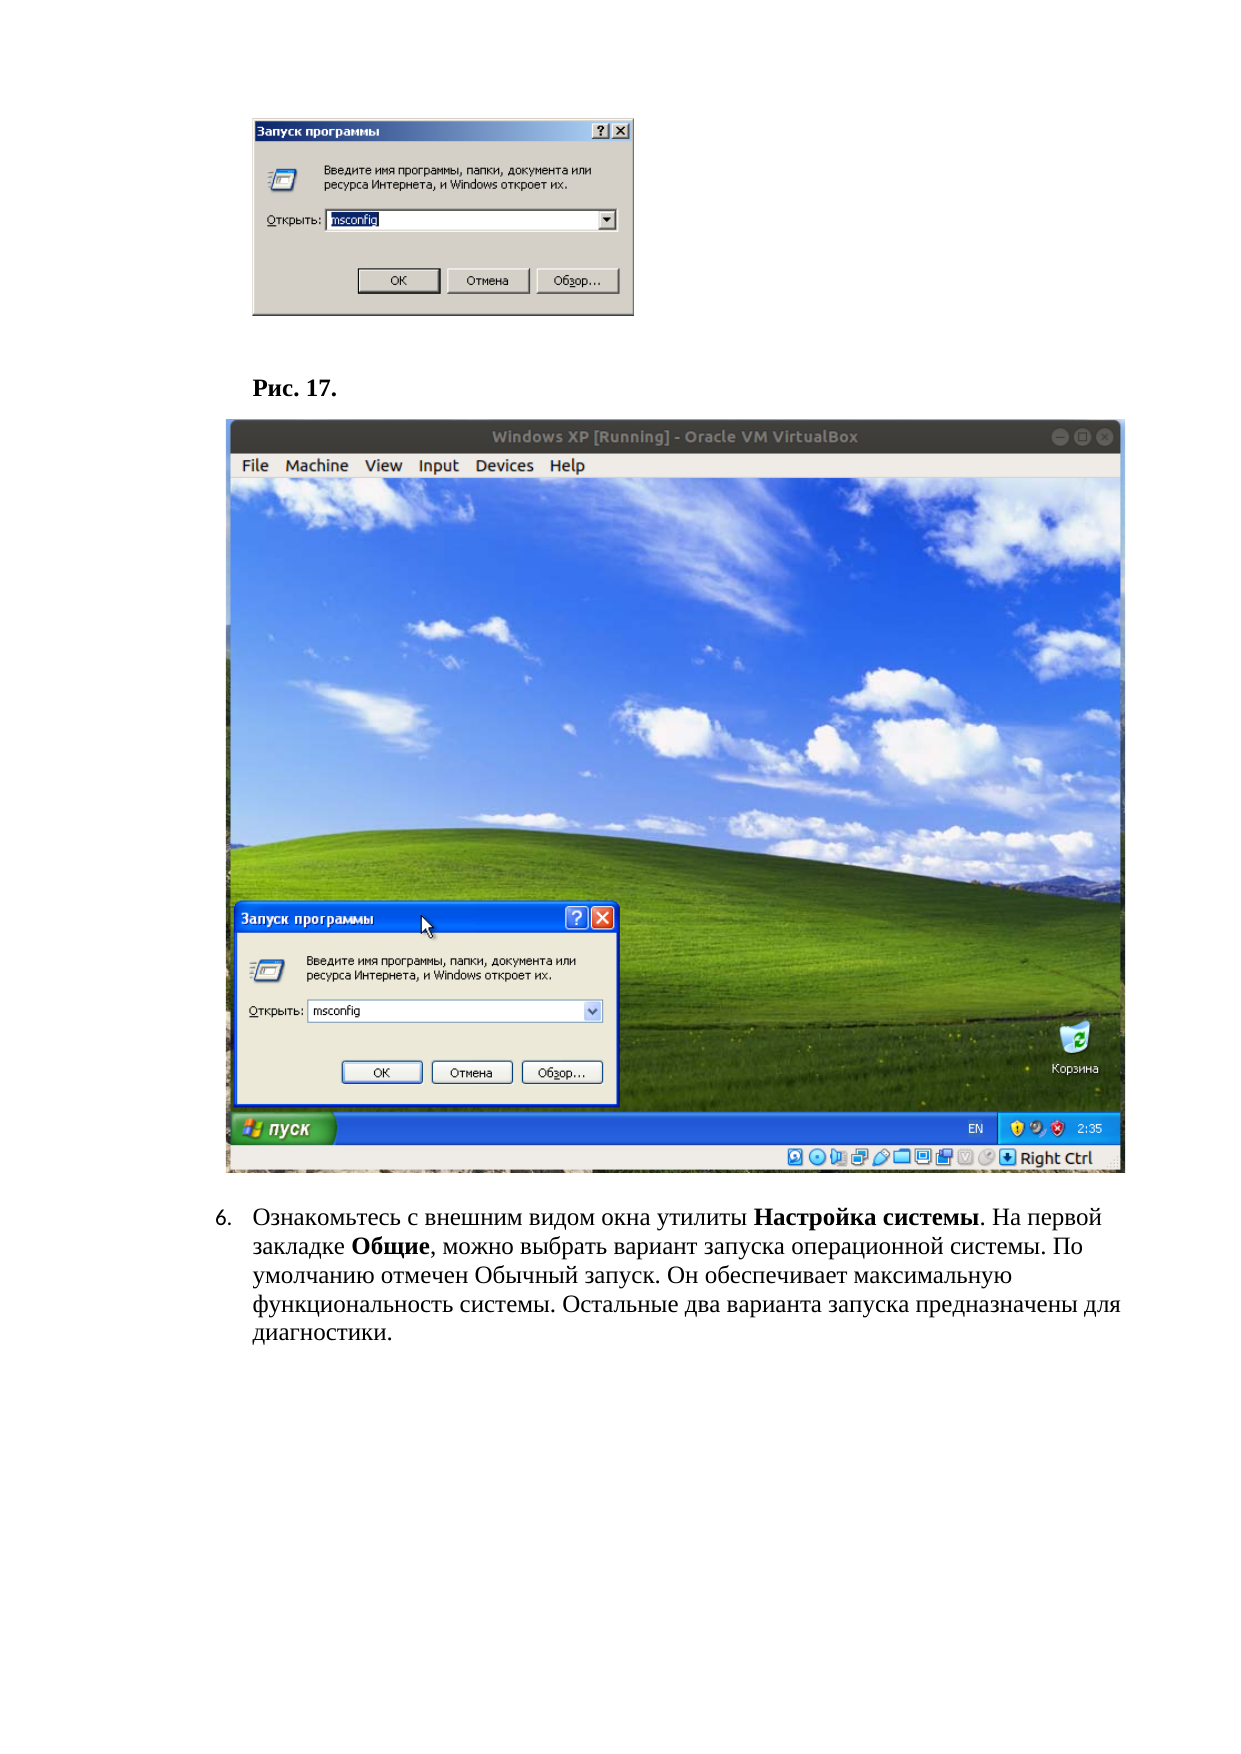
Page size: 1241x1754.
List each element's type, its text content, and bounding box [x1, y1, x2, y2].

text Рис. 17. [252, 344, 1152, 402]
list Ознакомьтесь с внешним видом окна утилиты Настройка системы. На первой закладке Общие, можно выбрать вариант запуска операционной системы. По умолчанию отмечен Обычный запуск. Он обеспечивает максимальную функциональность системы. Остальные два варианта запуска предназначены для диагностики. [215, 431, 1152, 1346]
picture [252, 118, 634, 316]
picture [225, 419, 1126, 1173]
